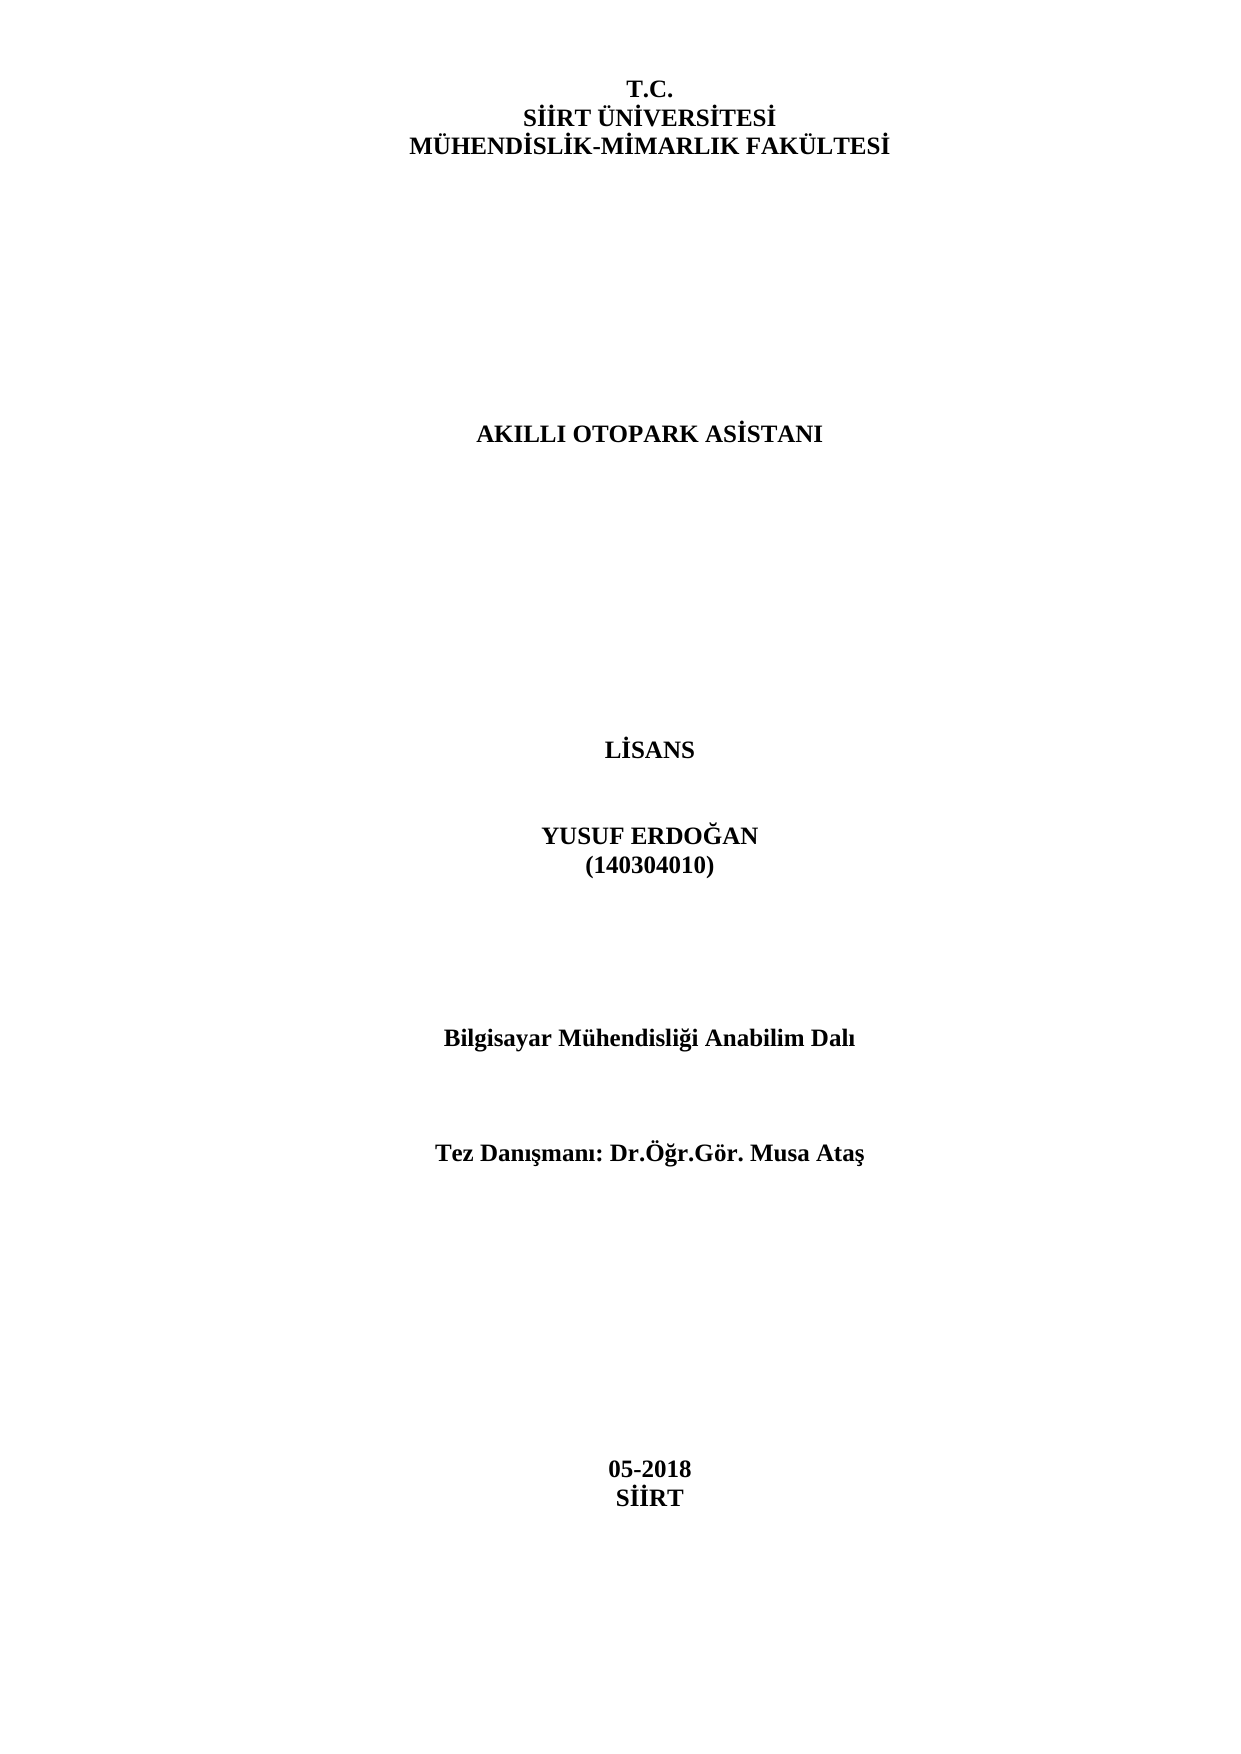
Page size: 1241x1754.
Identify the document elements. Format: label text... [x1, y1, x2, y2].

text 05-2018 [207, 1454, 1092, 1483]
text AKILLI OTOPARK ASİSTANI [207, 419, 1092, 448]
text T.C. [207, 74, 1092, 103]
text SİİRT [207, 1483, 1092, 1511]
text YUSUF ERDOĞAN [207, 821, 1092, 850]
text SİİRT ÜNİVERSİTESİ [207, 103, 1092, 131]
text LİSANS [207, 735, 1092, 764]
text MÜHENDİSLİK-MİMARLIK FAKÜLTESİ [207, 131, 1092, 160]
text Bilgisayar Mühendisliği Anabilim Dalı [207, 1023, 1092, 1051]
text (140304010) [207, 850, 1092, 879]
text Tez Danışmanı: Dr.Öğr.Gör. Musa Ataş [207, 1138, 1092, 1166]
